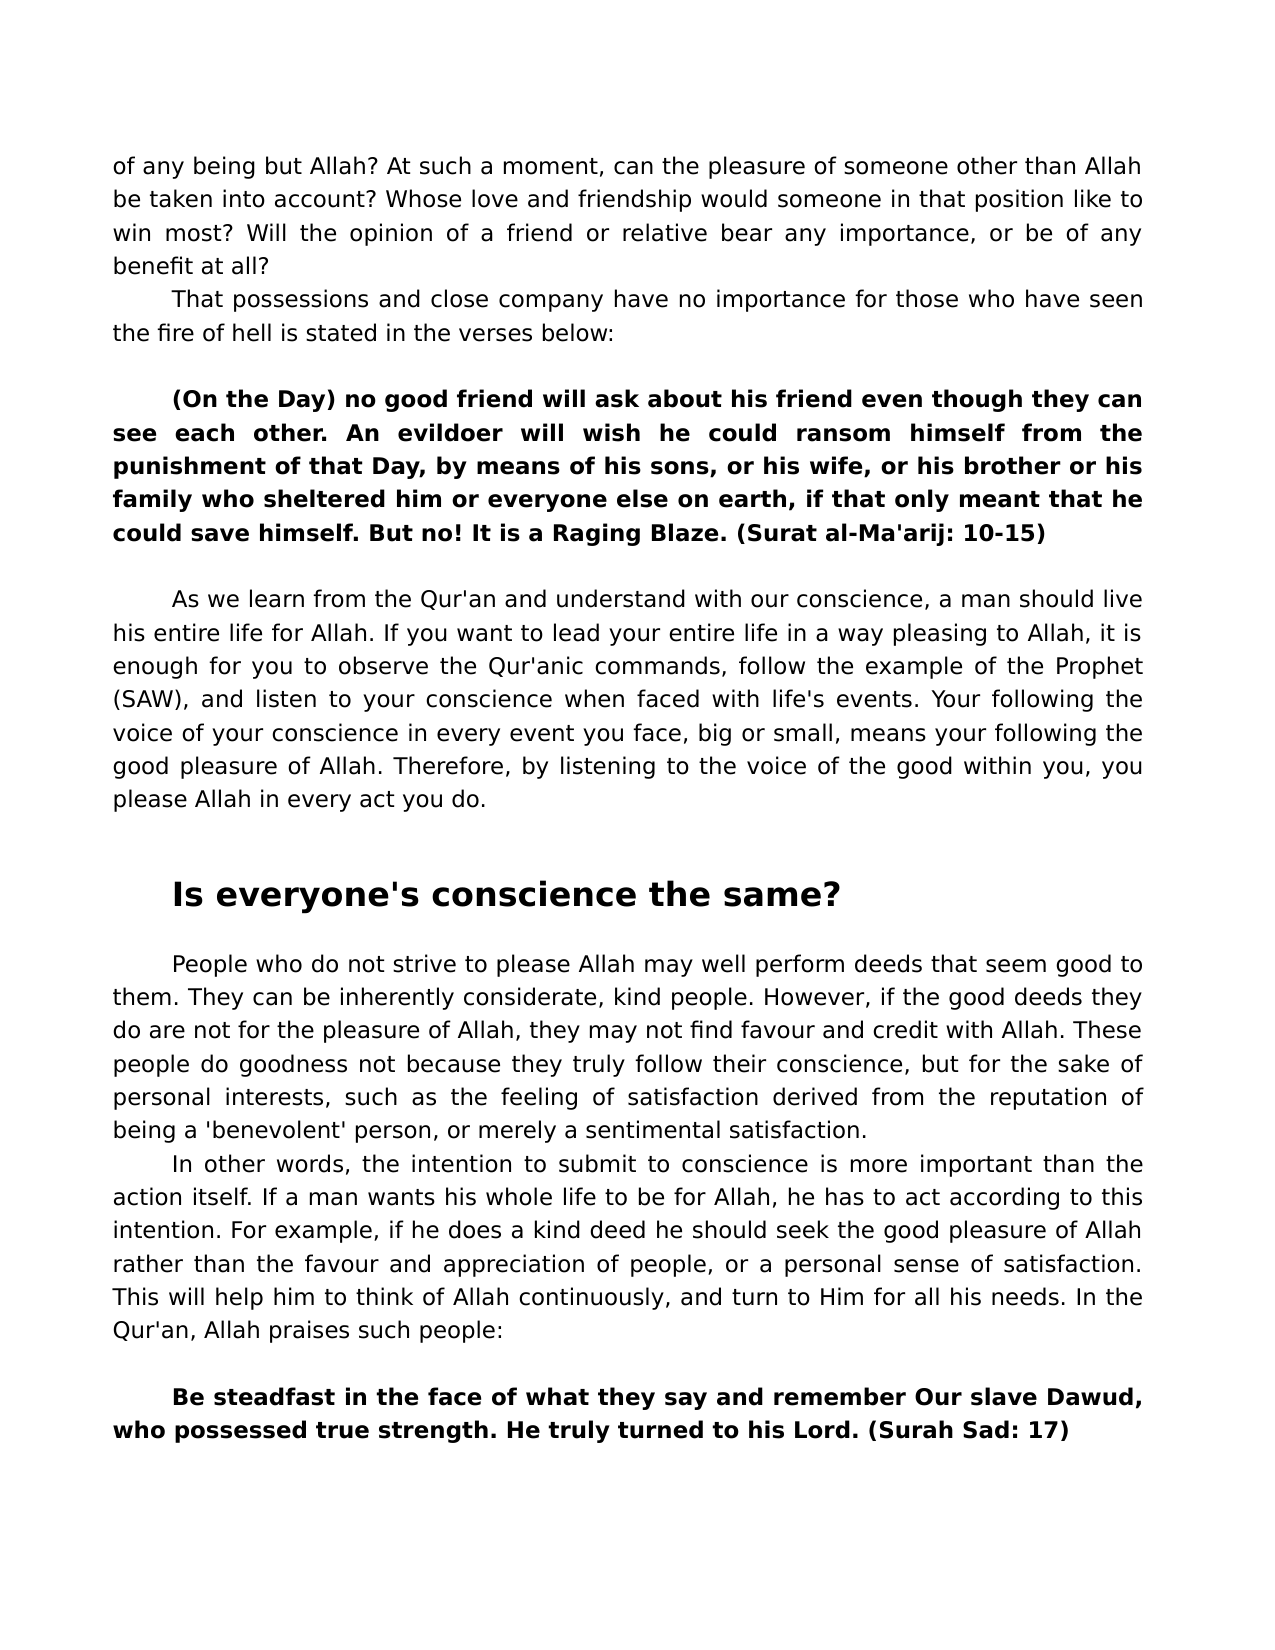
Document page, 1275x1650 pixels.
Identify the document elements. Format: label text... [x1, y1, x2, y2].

text Is everyone's conscience the same? [112, 881, 1145, 912]
text As we learn from the Qur'an and understand with our conscience, a man should live his entire life for Allah. If you want to lead your entire life in a way pleasing to Allah, it is enough for you to observe the Qur'anic commands, follow the example of the Prophet (SAW), and listen to your conscience when faced with life's events. Your following the voice of your conscience in every event you face, big or small, means your following the good pleasure of Allah. Therefore, by listening to the voice of the good within you, you please Allah in every act you do. [112, 581, 1145, 814]
text People who do not strive to please Allah may well perform deeds that seem good to them. They can be inherently considerate, kind people. However, if the good deeds they do are not for the pleasure of Allah, they may not find favour and credit with Allah. These people do goodness not because they truly follow their conscience, but for the sake of personal interests, such as the feeling of satisfaction derived from the reputation of being a 'benevolent' person, or merely a sentimental satisfaction. [112, 946, 1145, 1146]
text Be steadfast in the face of what they say and remember Our slave Dawud, who possessed true strength. He truly turned to his Lord. (Surah Sad: 17) [112, 1379, 1145, 1446]
text of any being but Allah? At such a moment, can the pleasure of someone other than Allah be taken into account? Whose love and friendship would someone in that position like to win most? Will the opinion of a friend or relative bear any importance, or be of any benefit at all? [112, 148, 1145, 281]
text That possessions and close company have no importance for those who have seen the fire of hell is stated in the verses below: [112, 281, 1145, 348]
text (On the Day) no good friend will ask about his friend even though they can see each other. An evildoer will wish he could ransom himself from the punishment of that Day, by means of his sons, or his wife, or his brother or his family who sheltered him or everyone else on earth, if that only meant that he could save himself. But no! It is a Raging Blaze. (Surat al-Ma'arij: 10-15) [112, 381, 1145, 548]
text In other words, the intention to submit to conscience is more important than the action itself. If a man wants his whole life to be for Allah, he has to act according to this intention. For example, if he does a kind deed he should seek the good pleasure of Allah rather than the favour and appreciation of people, or a personal sense of satisfaction. This will help him to think of Allah continuously, and turn to Him for all his needs. In the Qur'an, Allah praises such people: [112, 1146, 1145, 1346]
